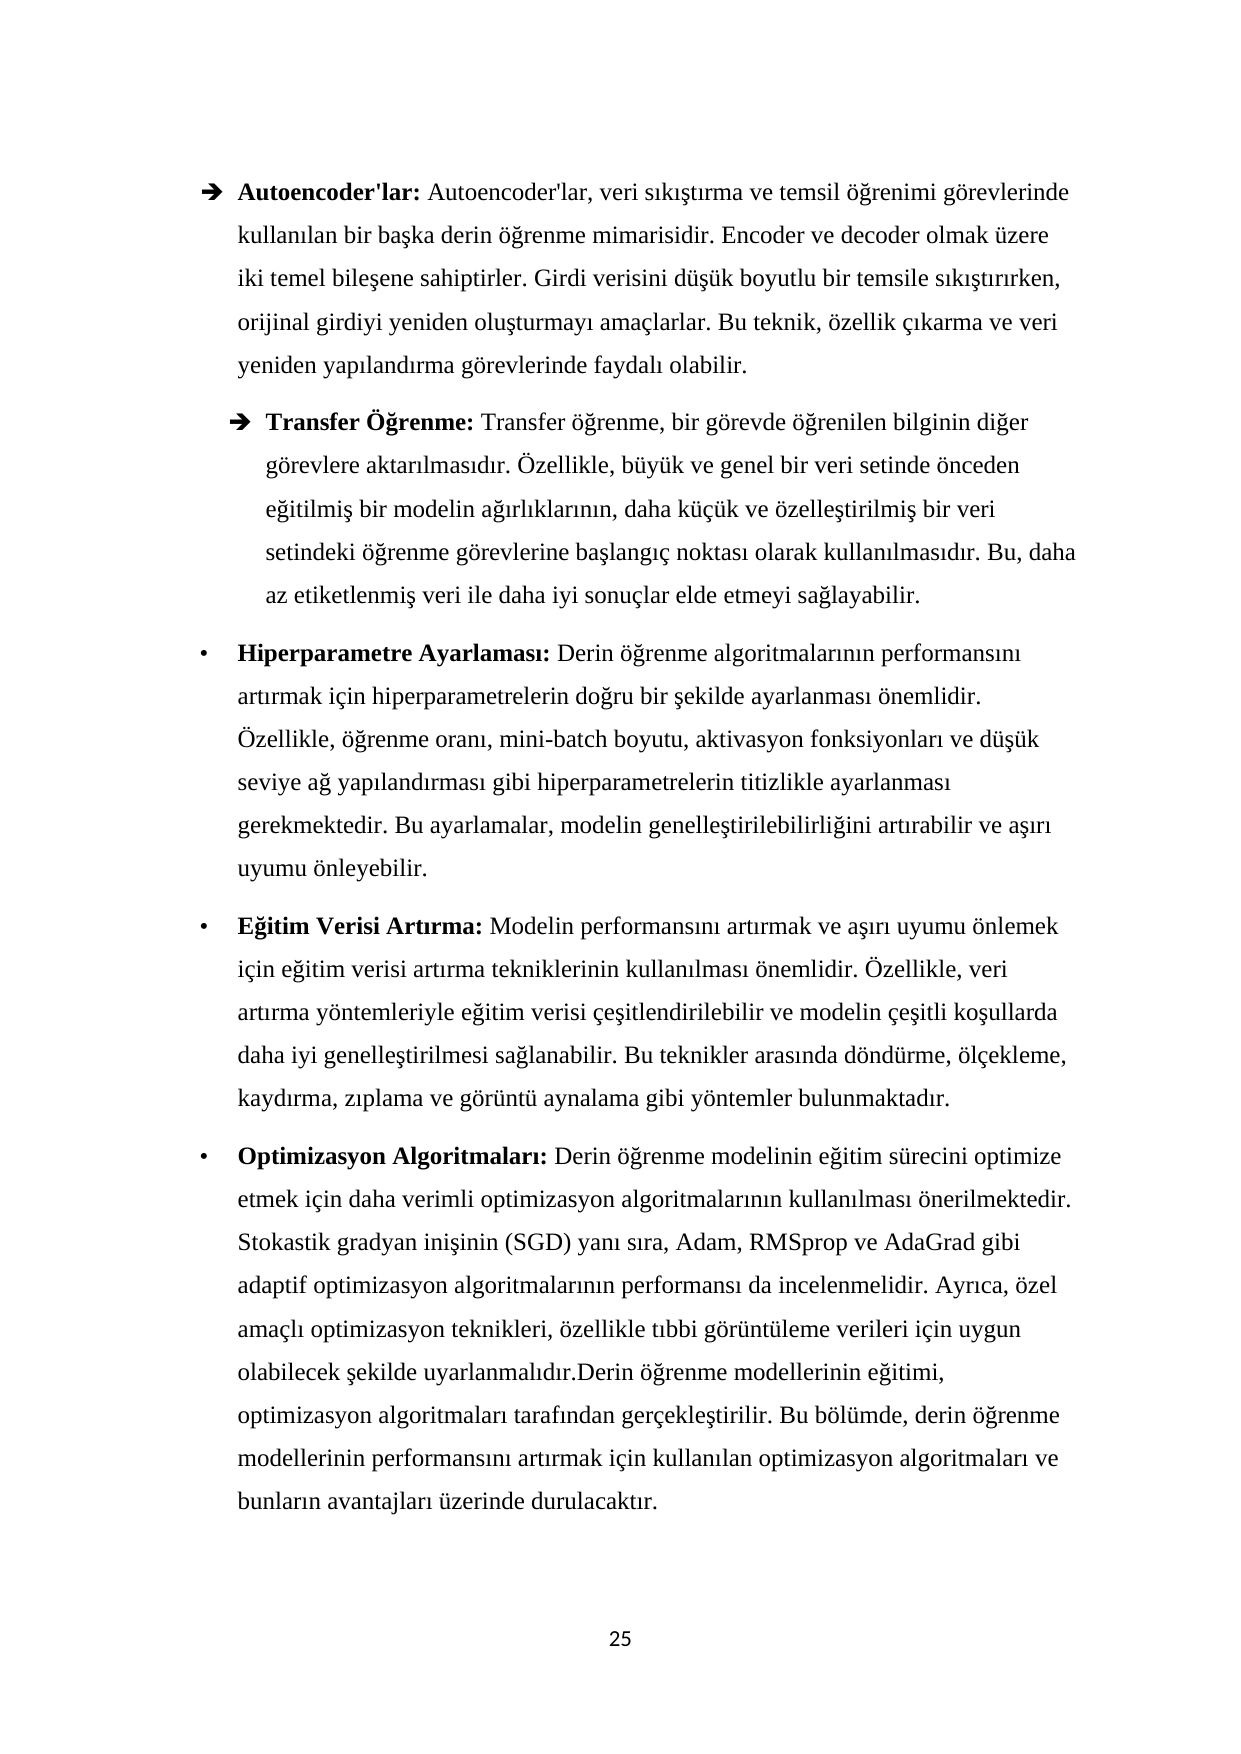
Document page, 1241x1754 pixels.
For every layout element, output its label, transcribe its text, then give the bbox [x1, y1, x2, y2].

list Hiperparametre Ayarlaması: Derin öğrenme algoritmalarının performansını artırmak için hiperparametrelerin doğru bir şekilde ayarlanması önemlidir. Özellikle, öğrenme oranı, mini-batch boyutu, aktivasyon fonksiyonları ve düşük seviye ağ yapılandırması gibi hiperparametrelerin titizlikle ayarlanması gerekmektedir. Bu ayarlamalar, modelin genelleştirilebilirliğini artırabilir ve aşırı uyumu önleyebilir. [200, 638, 1078, 882]
list Optimizasyon Algoritmaları: Derin öğrenme modelinin eğitim sürecini optimize etmek için daha verimli optimizasyon algoritmalarının kullanılması önerilmektedir. Stokastik gradyan inişinin (SGD) yanı sıra, Adam, RMSprop ve AdaGrad gibi adaptif optimizasyon algoritmalarının performansı da incelenmelidir. Ayrıca, özel amaçlı optimizasyon teknikleri, özellikle tıbbi görüntüleme verileri için uygun olabilecek şekilde uyarlanmalıdır.Derin öğrenme modellerinin eğitimi, optimizasyon algoritmaları tarafından gerçekleştirilir. Bu bölümde, derin öğrenme modellerinin performansını artırmak için kullanılan optimizasyon algoritmaları ve bunların avantajları üzerinde durulacaktır. [200, 1141, 1078, 1515]
list Autoencoder'lar: Autoencoder'lar, veri sıkıştırma ve temsil öğrenimi görevlerinde kullanılan bir başka derin öğrenme mimarisidir. Encoder ve decoder olmak üzere iki temel bileşene sahiptirler. Girdi verisini düşük boyutlu bir temsile sıkıştırırken, orijinal girdiyi yeniden oluşturmayı amaçlarlar. Bu teknik, özellik çıkarma ve veri yeniden yapılandırma görevlerinde faydalı olabilir. [200, 177, 1078, 378]
list Transfer Öğrenme: Transfer öğrenme, bir görevde öğrenilen bilginin diğer görevlere aktarılmasıdır. Özellikle, büyük ve genel bir veri setinde önceden eğitilmiş bir modelin ağırlıklarının, daha küçük ve özelleştirilmiş bir veri setindeki öğrenme görevlerine başlangıç noktası olarak kullanılmasıdır. Bu, daha az etiketlenmiş veri ile daha iyi sonuçlar elde etmeyi sağlayabilir. [228, 407, 1078, 609]
list Eğitim Verisi Artırma: Modelin performansını artırmak ve aşırı uyumu önlemek için eğitim verisi artırma tekniklerinin kullanılması önemlidir. Özellikle, veri artırma yöntemleriyle eğitim verisi çeşitlendirilebilir ve modelin çeşitli koşullarda daha iyi genelleştirilmesi sağlanabilir. Bu teknikler arasında döndürme, ölçekleme, kaydırma, zıplama ve görüntü aynalama gibi yöntemler bulunmaktadır. [200, 911, 1078, 1112]
